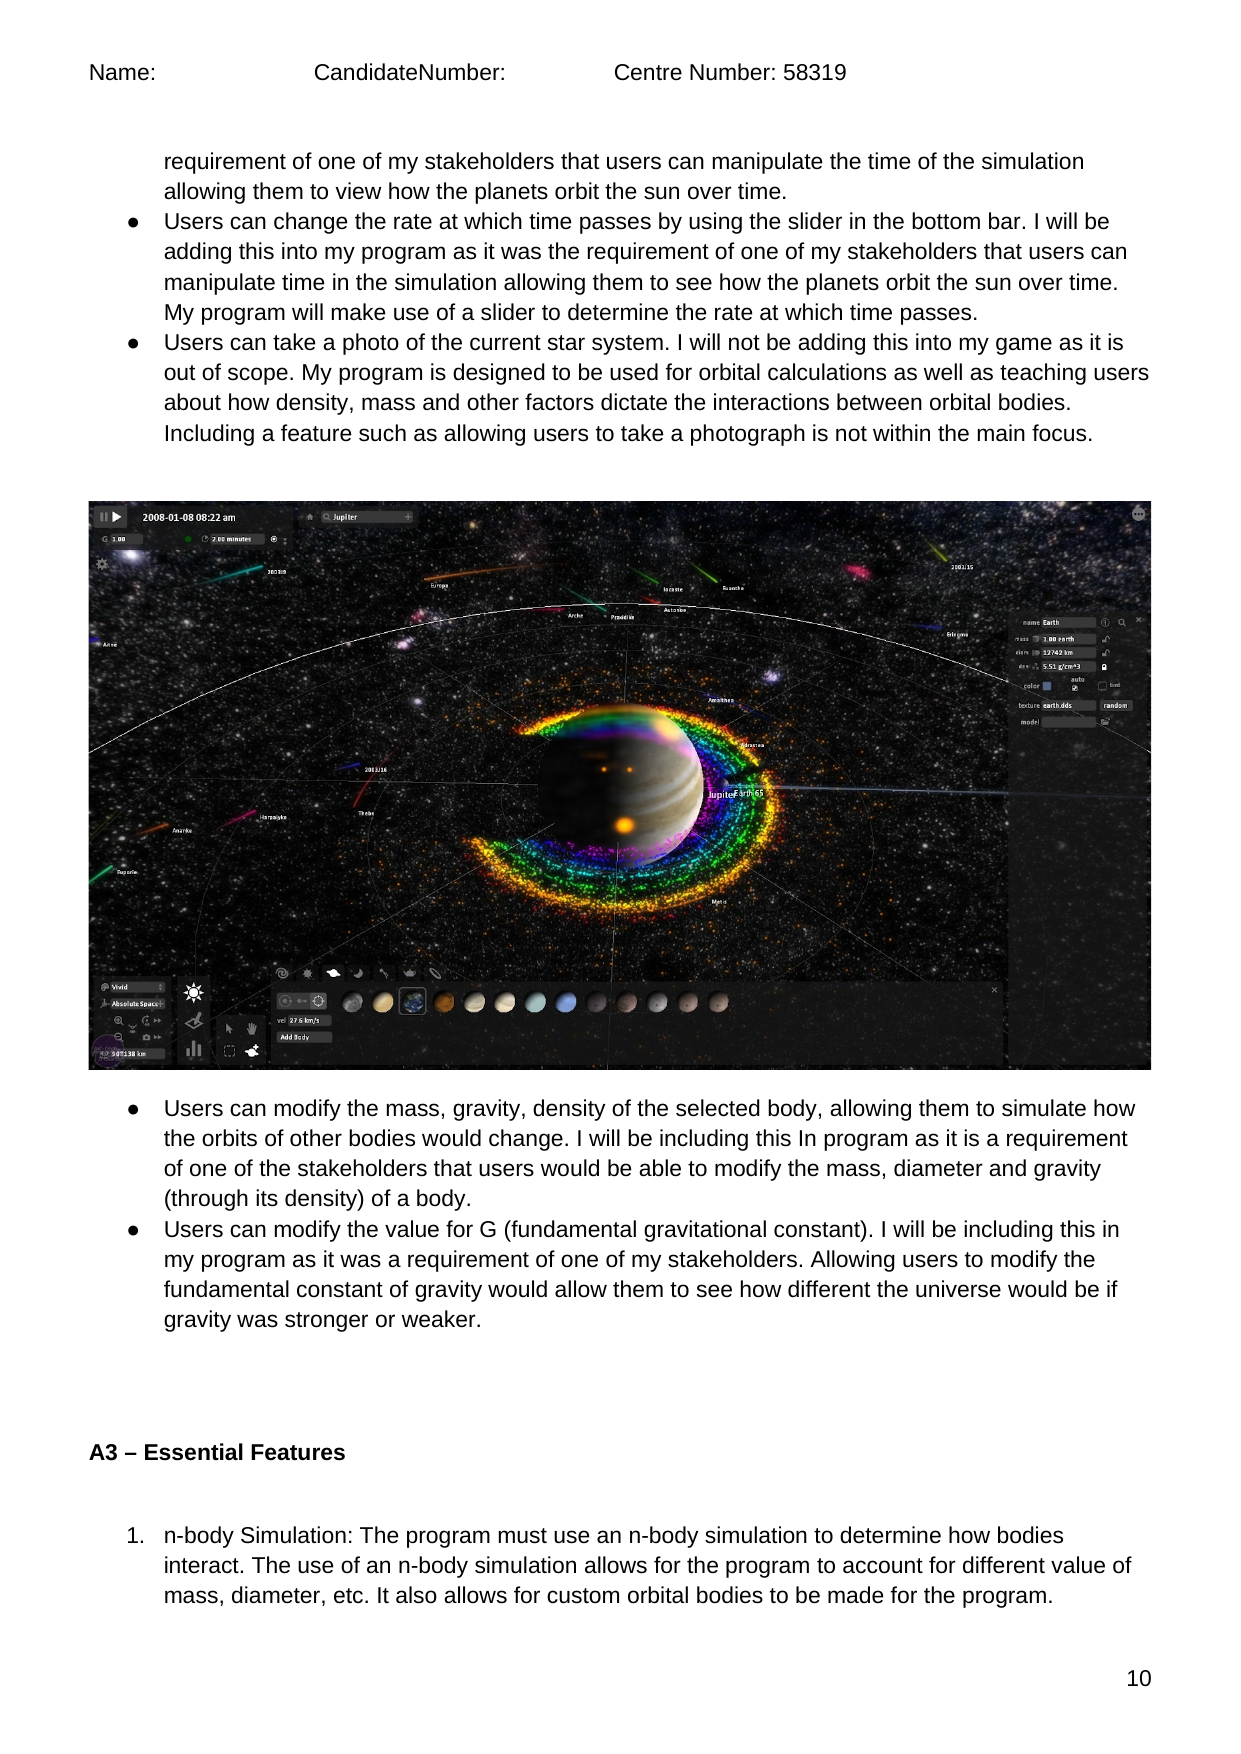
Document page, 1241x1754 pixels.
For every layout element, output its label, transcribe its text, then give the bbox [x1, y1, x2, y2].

list Users can change the rate at which time passes by using the slider in the bottom bar. I will be adding this into my program as it was the requirement of one of my stakeholders that users can manipulate time in the simulation allowing them to see how the planets orbit the sun over time. My program will make use of a slider to determine the rate at which time passes. [126, 208, 1152, 325]
picture [88, 501, 1152, 1070]
list Users can modify the value for G (fundamental gravitational constant). I will be including this in my program as it was a requirement of one of my stakeholders. Allowing users to modify the fundamental constant of gravity would allow them to see how different the universe would be if gravity was stronger or weaker. [126, 1216, 1152, 1333]
list Users can take a photo of the current star system. I will not be adding this into my game as it is out of scope. My program is designed to be used for orbital calculations as well as teaching users about how density, mass and other factors dictate the interactions between orbital bodies. Including a feature such as allowing users to take a photograph is not within the main focus. [126, 329, 1152, 446]
list Users can modify the mass, gravity, density of the selected body, allowing them to simulate how the orbits of other bodies would change. I will be including this In program as it is a requirement of one of the stakeholders that users would be able to modify the mass, diameter and gravity (through its density) of a body. [126, 1095, 1152, 1212]
list requirement of one of my stakeholders that users can manipulate the time of the simulation allowing them to view how the planets orbit the sun over time. [126, 148, 1152, 204]
subtitle A3 – Essential Features [88, 1439, 1152, 1466]
list n-body Simulation: The program must use an n-body simulation to determine how bodies interact. The use of an n-body simulation allows for the program to account for different value of mass, diameter, etc. It also allows for custom orbital bodies to be made for the program. [126, 1522, 1152, 1609]
